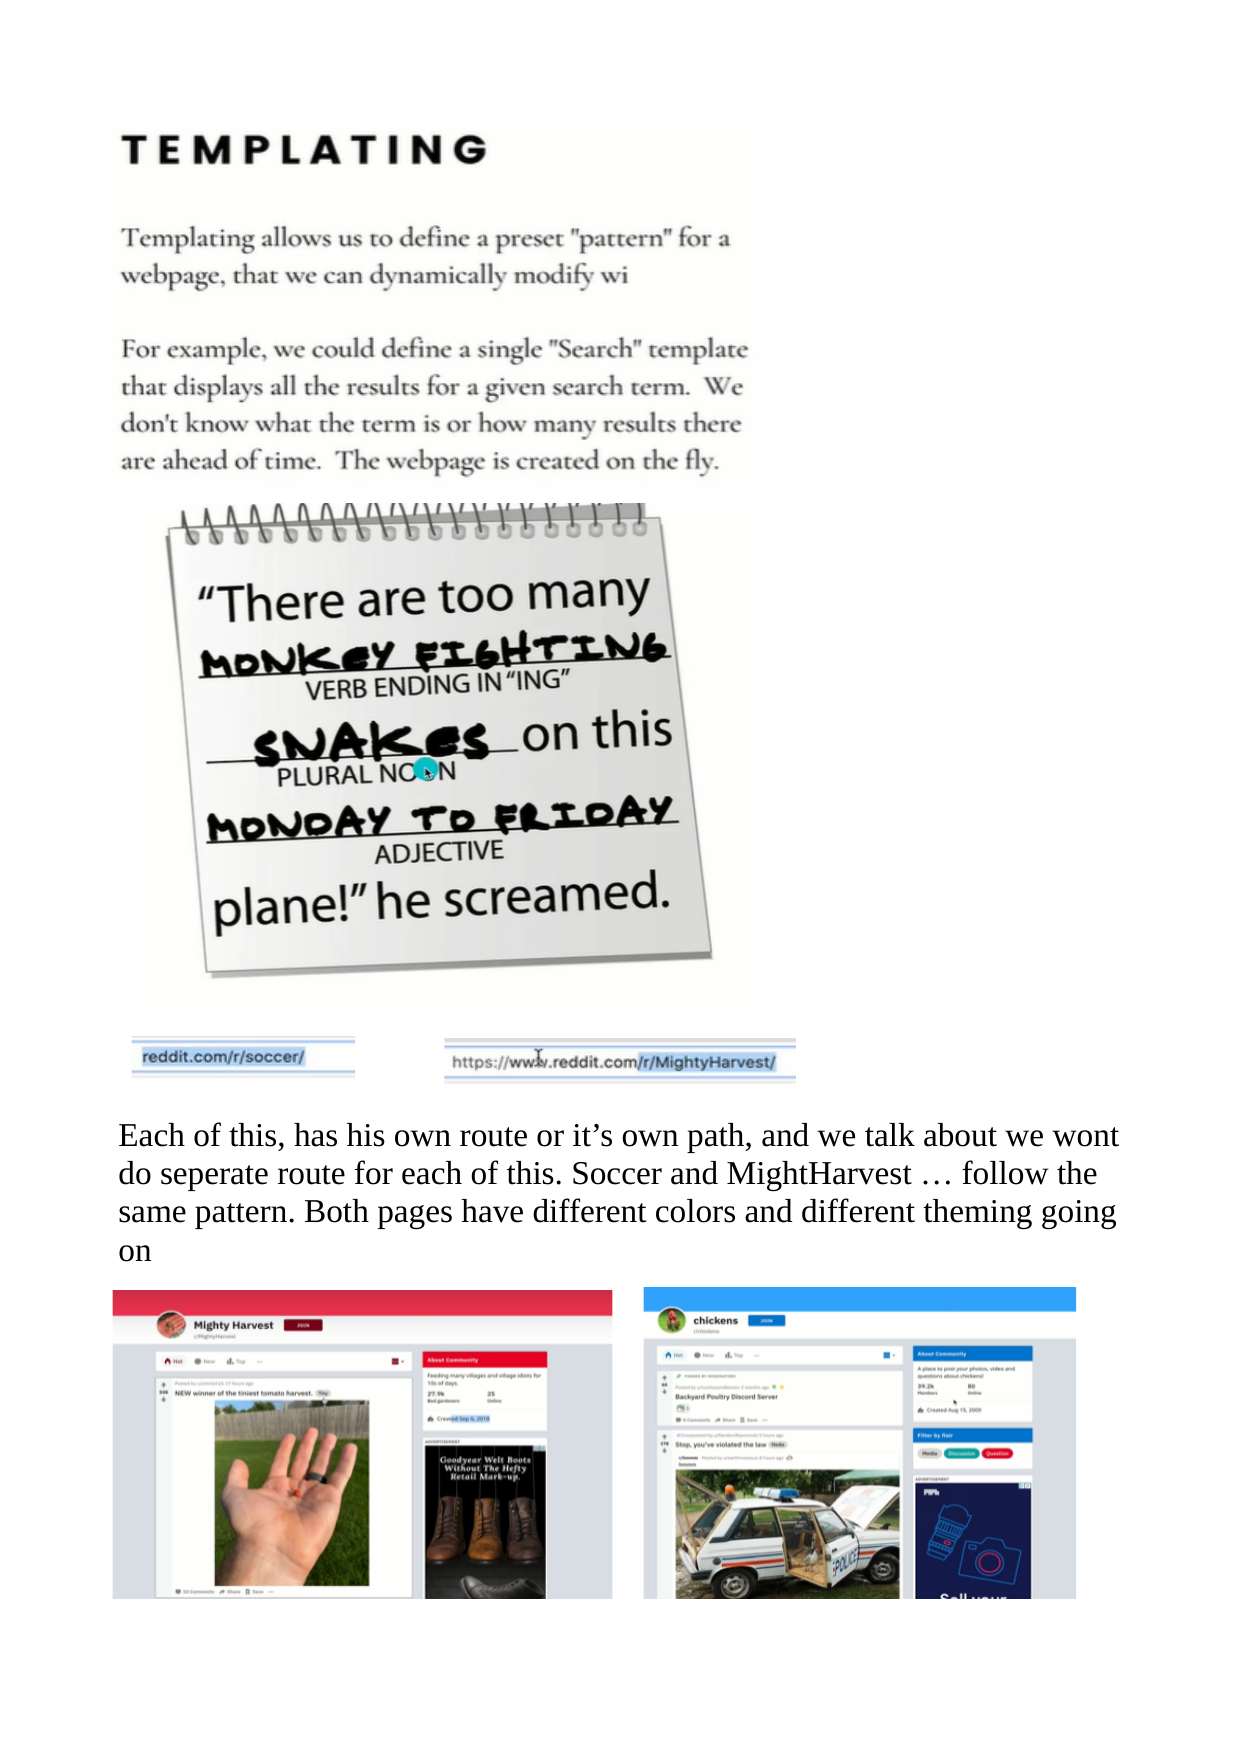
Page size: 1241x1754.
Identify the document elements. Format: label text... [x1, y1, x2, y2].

picture [131, 503, 763, 1011]
picture [131, 1036, 356, 1080]
picture [444, 1038, 796, 1089]
text Each of this, has his own route or it’s own path, and we talk about we wont do seperate route for each of this. Soccer and MightHarvest … follow the same pattern. Both pages have different colors and different theming going on [118, 1115, 1122, 1268]
picture [112, 1290, 613, 1599]
picture [643, 1287, 1077, 1599]
picture [106, 123, 765, 488]
